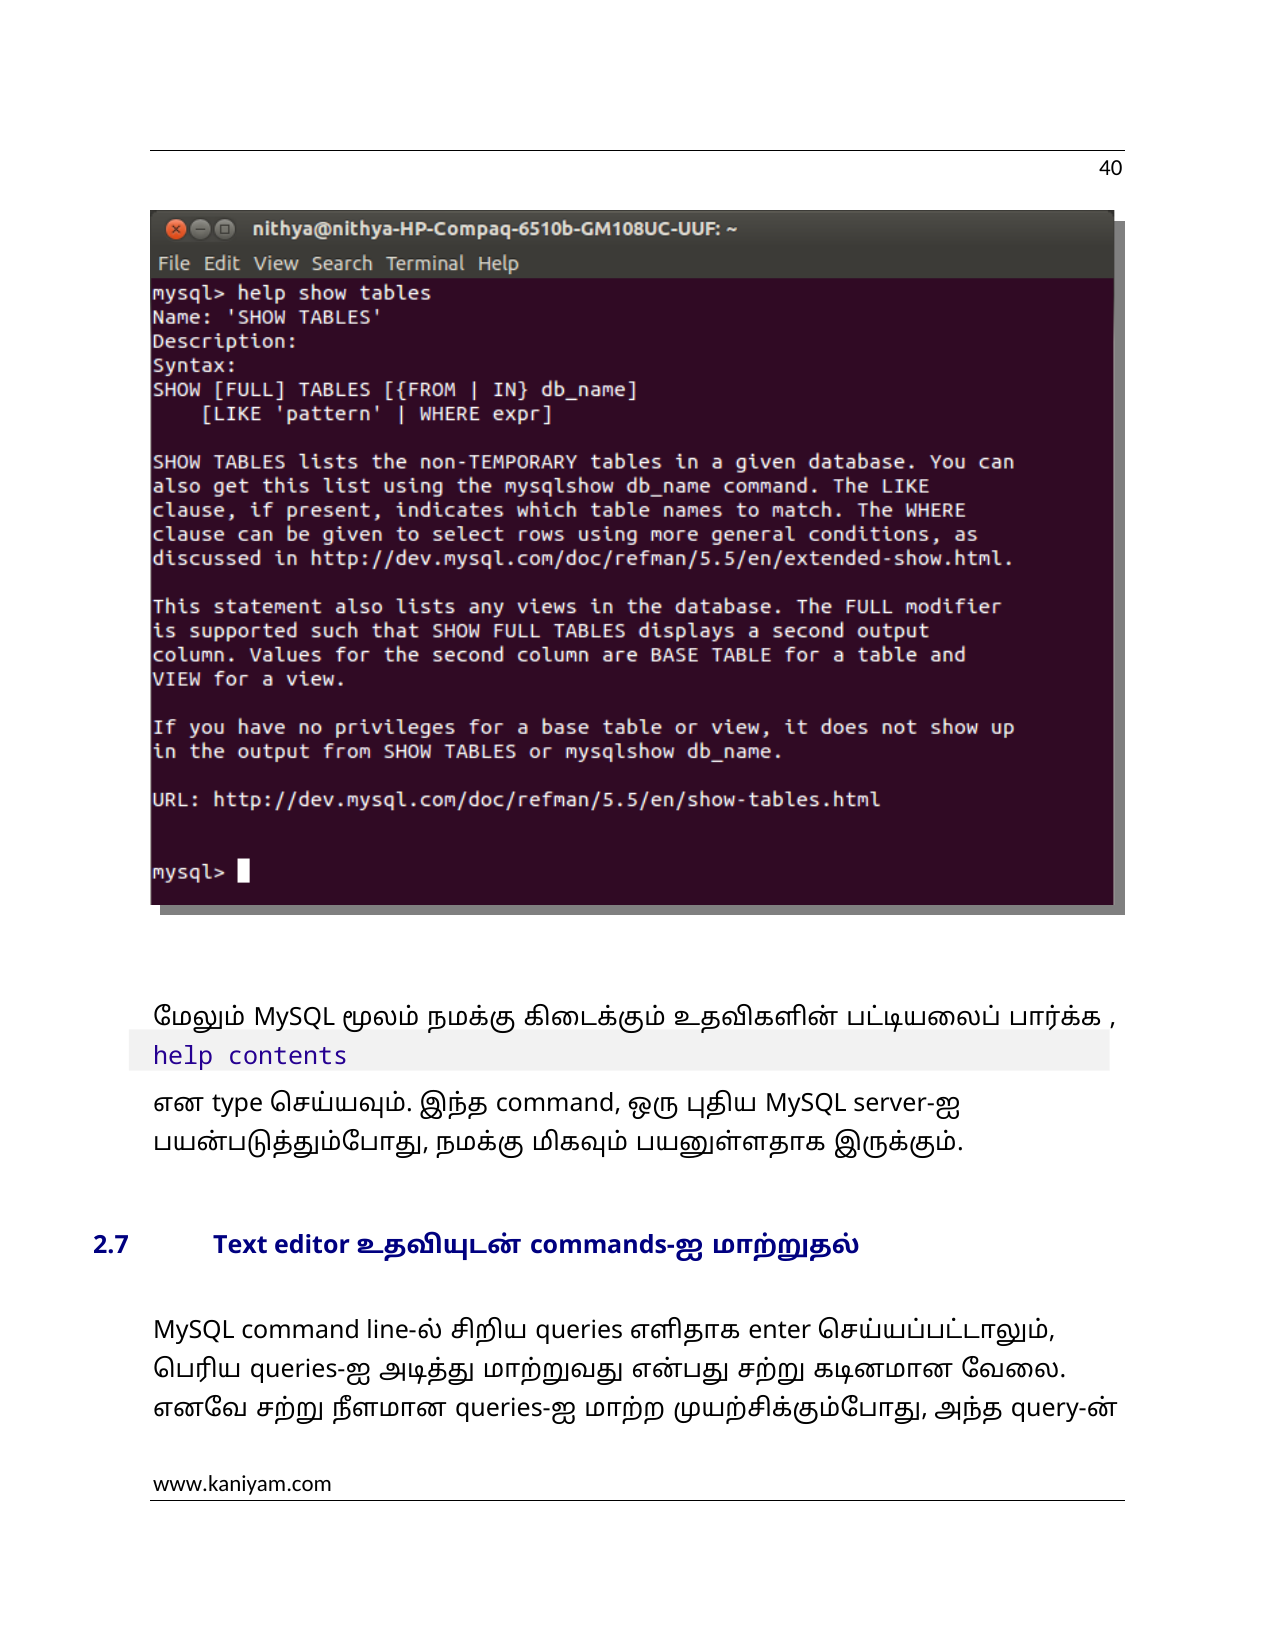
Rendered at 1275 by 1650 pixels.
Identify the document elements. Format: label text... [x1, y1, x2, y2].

subtitle Text editor உதவியுடன் commands-ஐ மாற்றுதல் [93, 1227, 1122, 1261]
text மேலும் MySQL மூலம் நமக்கு கிடைக்கும் உதவிகளின் பட்டியலைப் பார்க்க , [153, 998, 1122, 1032]
text help contents [153, 1038, 1122, 1072]
text MySQL command line-ல் சிறிய queries எளிதாக enter செய்யப்பட்டாலும், பெரிய queries-ஐ அடித்து மாற்றுவது என்பது சற்று கடினமான வேலை. எனவே சற்று நீளமான queries-ஐ மாற்ற முயற்சிக்கும்போது, அந்த query-ன் [153, 1311, 1122, 1424]
text என type செய்யவும். இந்த command, ஒரு புதிய MySQL server-ஐ பயன்படுத்தும்போது, நமக்கு மிகவும் பயனுள்ளதாக இருக்கும். [153, 1084, 1122, 1157]
picture [150, 210, 1115, 905]
